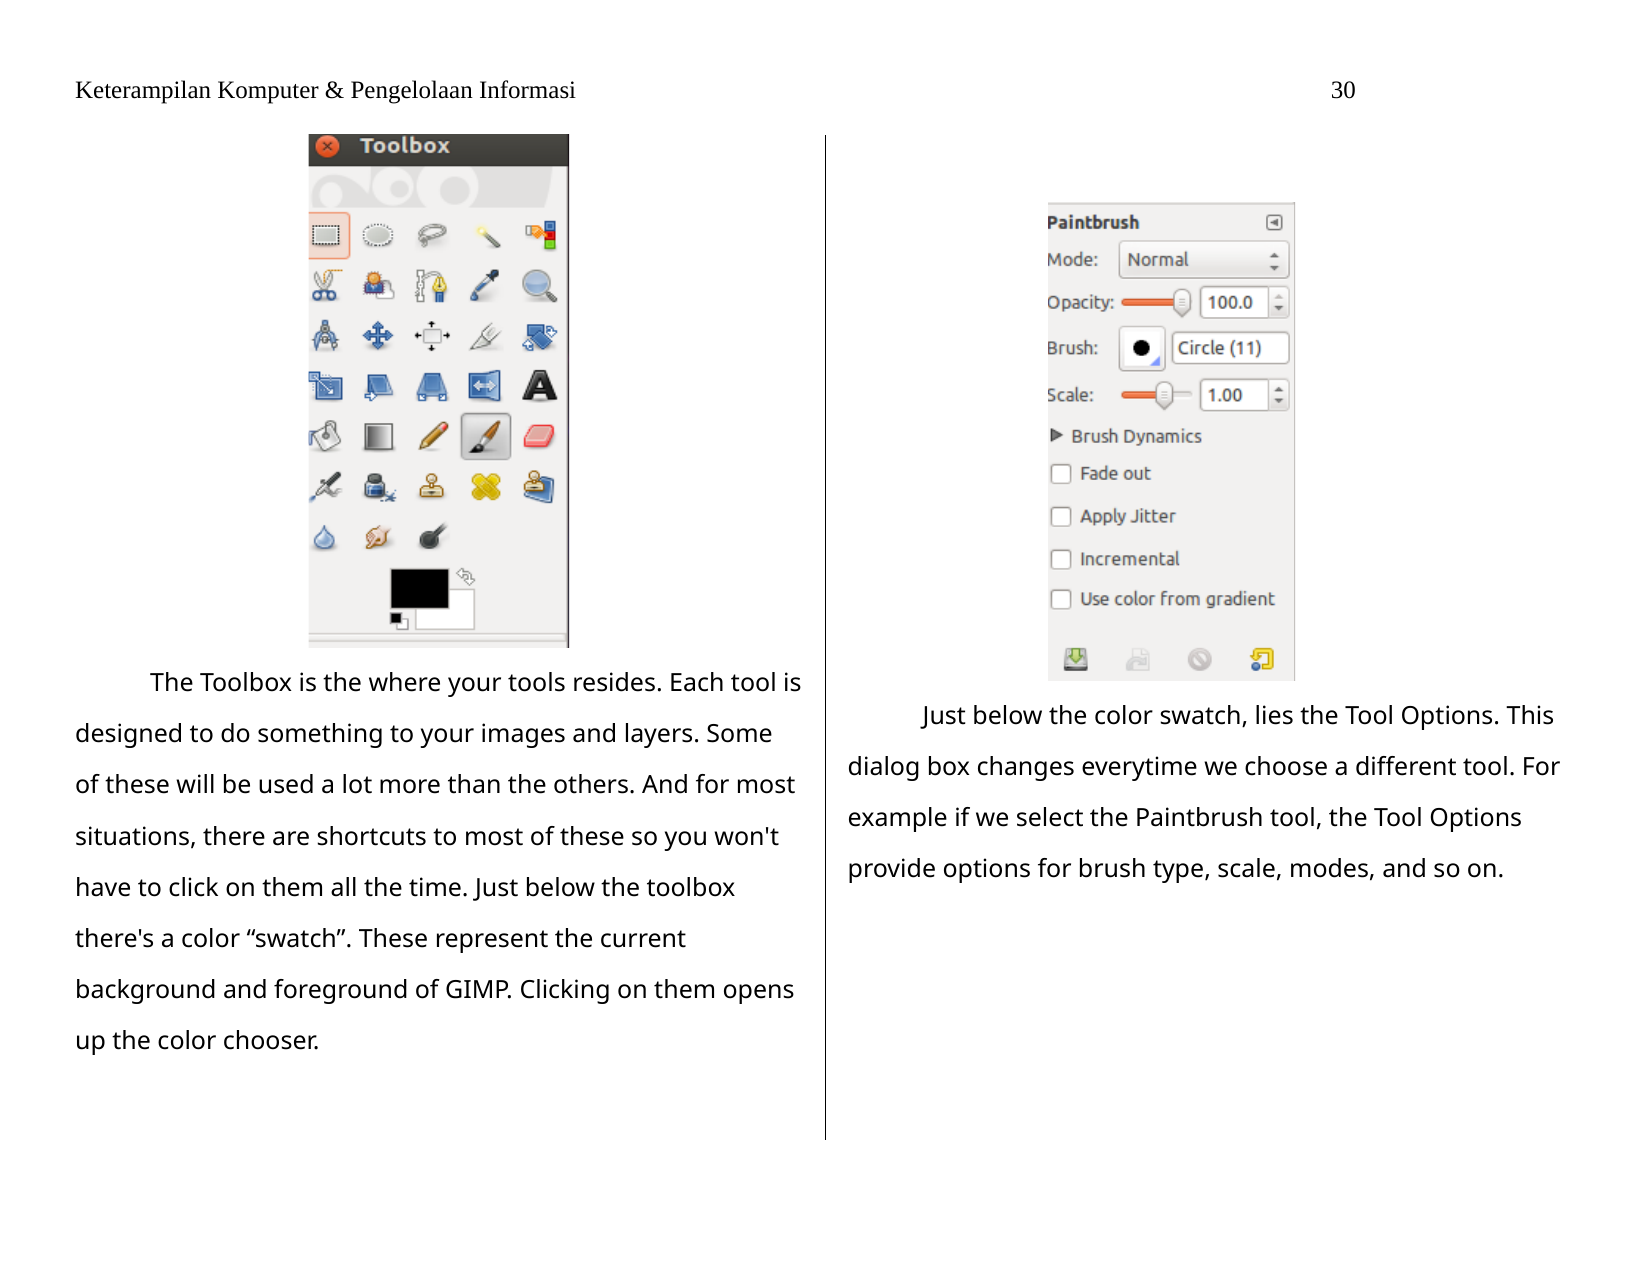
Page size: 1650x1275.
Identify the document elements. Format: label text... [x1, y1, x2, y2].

picture [1048, 202, 1296, 681]
picture [308, 134, 570, 648]
text Just below the color swatch, lies the Tool Options. This dialog box changes everytime we choose a different tool. For example if we select the Paintbrush tool, the Tool Options provide options for brush type, scale, modes, and so on. [847, 198, 1575, 884]
text The Toolbox is the where your tools resides. Each tool is designed to do something to your images and layers. Some of these will be used a lot more than the others. And for most situations, there are shortcuts to most of these so you won't have to click on them all the time. Just below the toolbox there's a color “swatch”. These represent the current background and foreground of GIMP. Clicking on them opens up the color chooser. [75, 135, 802, 1056]
